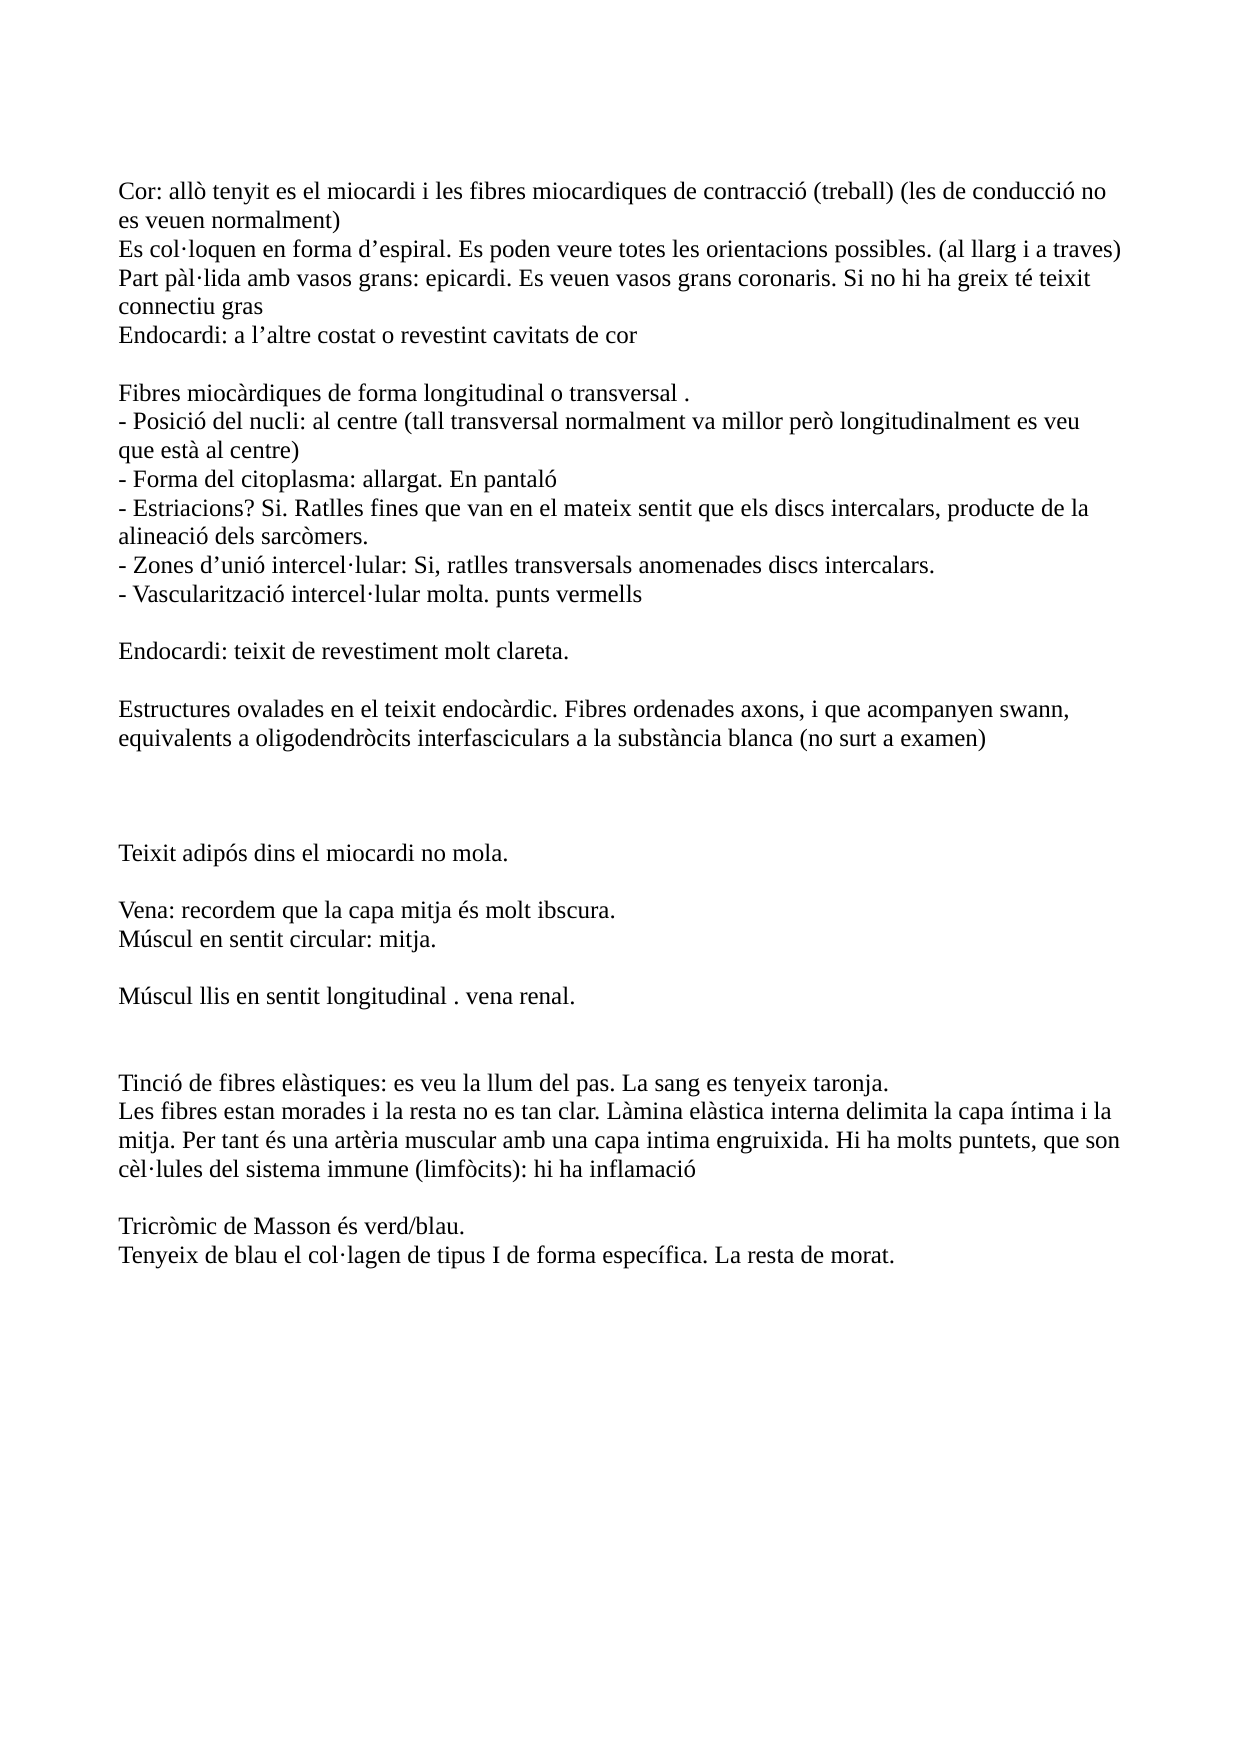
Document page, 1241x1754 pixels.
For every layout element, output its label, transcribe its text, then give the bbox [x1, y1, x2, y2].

text - Vascularització intercel·lular molta. punts vermells [118, 579, 1122, 608]
text Tinció de fibres elàstiques: es veu la llum del pas. La sang es tenyeix taronja. [118, 1068, 1122, 1096]
text - Zones d’unió intercel·lular: Si, ratlles transversals anomenades discs intercalars. [118, 550, 1122, 579]
text - Forma del citoplasma: allargat. En pantaló [118, 464, 1122, 493]
text Cor: allò tenyit es el miocardi i les fibres miocardiques de contracció (treball) (les de conducció no es veuen normalment) [118, 176, 1122, 234]
text Vena: recordem que la capa mitja és molt ibscura. [118, 895, 1122, 924]
text Teixit adipós dins el miocardi no mola. [118, 838, 1122, 866]
text Múscul en sentit circular: mitja. [118, 924, 1122, 953]
text Es col·loquen en forma d’espiral. Es poden veure totes les orientacions possibles. (al llarg i a traves) [118, 234, 1122, 263]
text Les fibres estan morades i la resta no es tan clar. Làmina elàstica interna delimita la capa íntima i la mitja. Per tant és una artèria muscular amb una capa intima engruixida. Hi ha molts puntets, que son cèl·lules del sistema immune (limfòcits): hi ha inflamació [118, 1096, 1122, 1183]
text Endocardi: a l’altre costat o revestint cavitats de cor [118, 320, 1122, 349]
text Part pàl·lida amb vasos grans: epicardi. Es veuen vasos grans coronaris. Si no hi ha greix té teixit connectiu gras [118, 263, 1122, 320]
text Tricròmic de Masson és verd/blau. [118, 1211, 1122, 1240]
text Fibres miocàrdiques de forma longitudinal o transversal . [118, 378, 1122, 406]
text - Posició del nucli: al centre (tall transversal normalment va millor però longitudinalment es veu que està al centre) [118, 406, 1122, 464]
text Múscul llis en sentit longitudinal . vena renal. [118, 981, 1122, 1010]
text Endocardi: teixit de revestiment molt clareta. [118, 636, 1122, 665]
text - Estriacions? Si. Ratlles fines que van en el mateix sentit que els discs intercalars, producte de la alineació dels sarcòmers. [118, 493, 1122, 550]
text Estructures ovalades en el teixit endocàrdic. Fibres ordenades axons, i que acompanyen swann, equivalents a oligodendròcits interfasciculars a la substància blanca (no surt a examen) [118, 694, 1122, 751]
text Tenyeix de blau el col·lagen de tipus I de forma específica. La resta de morat. [118, 1240, 1122, 1269]
